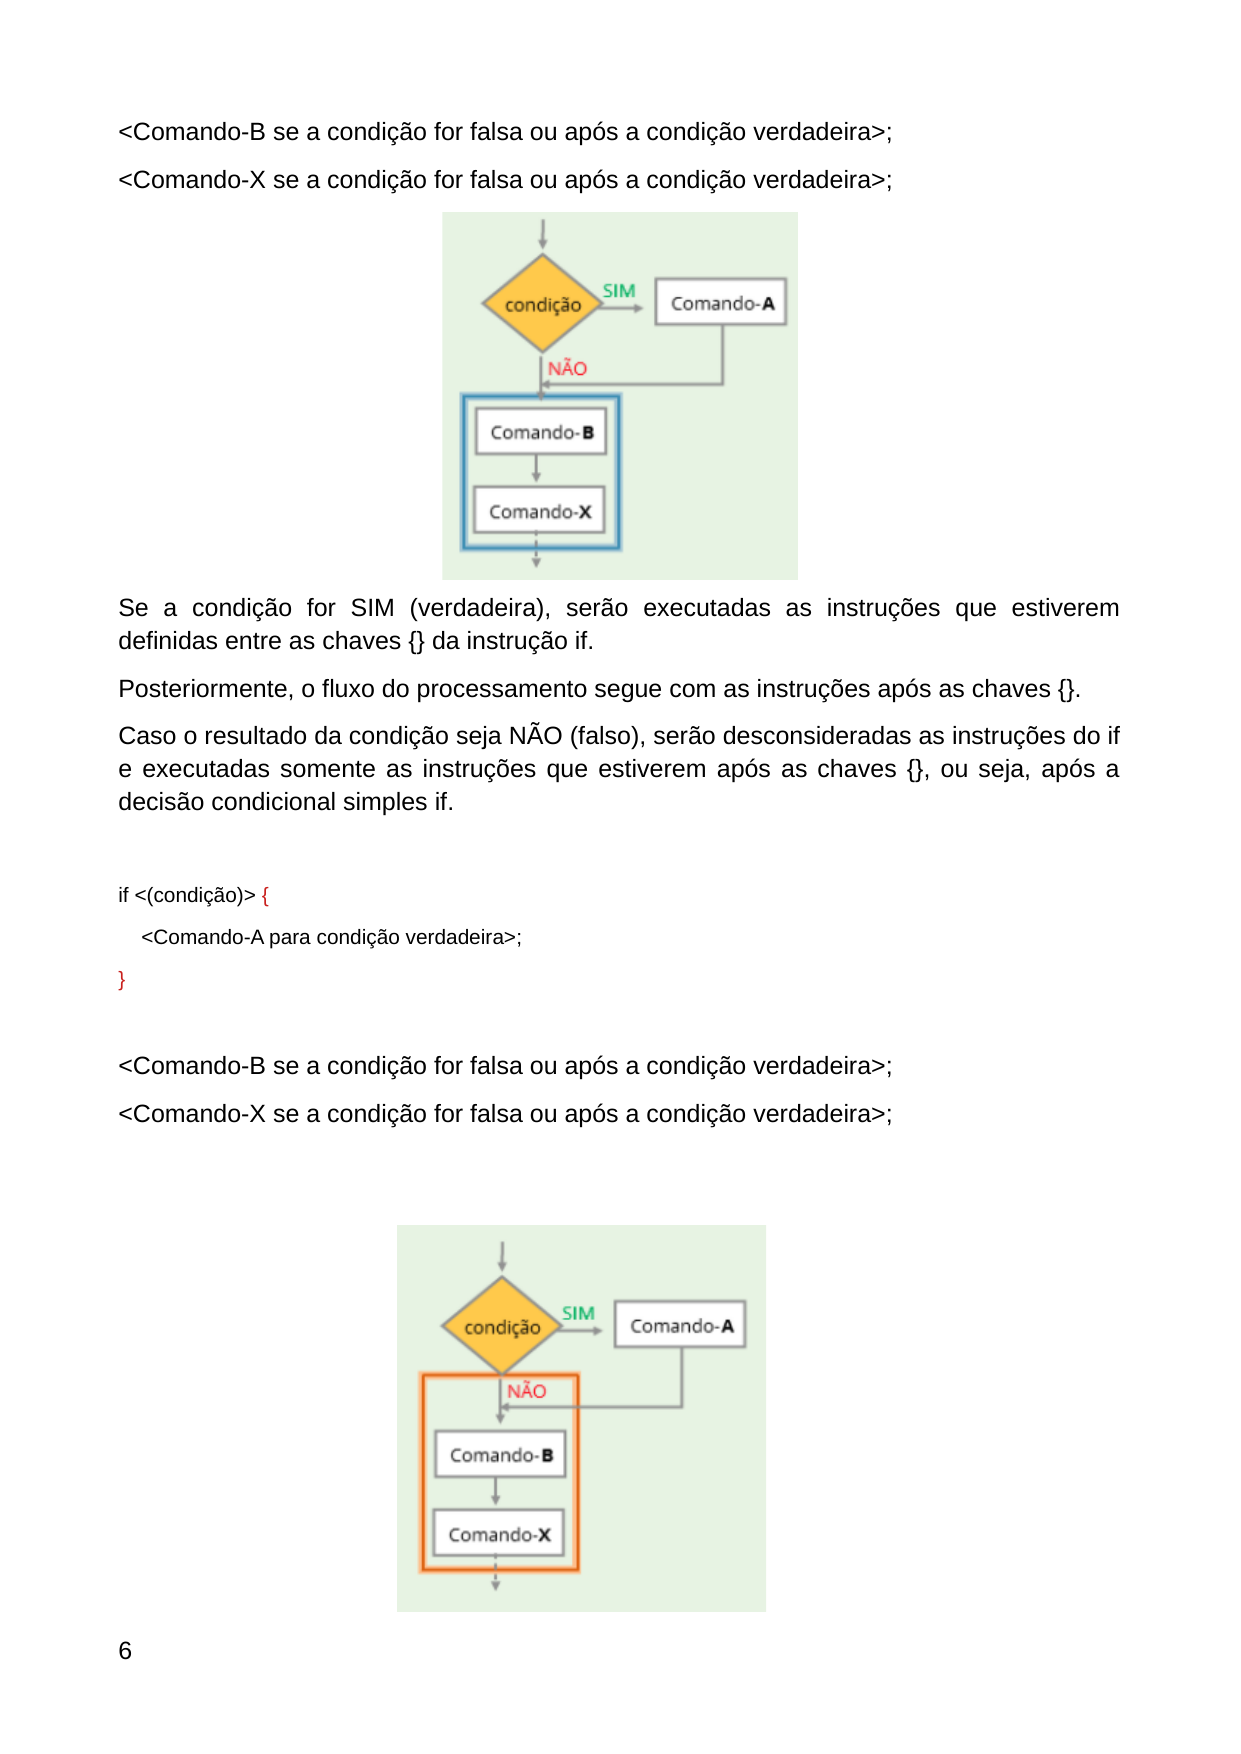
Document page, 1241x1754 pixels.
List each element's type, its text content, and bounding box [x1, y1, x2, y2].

text <Comando-X se a condição for falsa ou após a condição verdadeira>; [118, 1098, 1122, 1127]
text } [118, 967, 1122, 991]
text Se a condição for SIM (verdadeira), serão executadas as instruções que estiverem definidas entre as chaves {} da instrução if. [118, 593, 1122, 655]
text Caso o resultado da condição seja NÃO (falso), serão desconsideradas as instruções do if e executadas somente as instruções que estiverem após as chaves {}, ou seja, após a decisão condicional simples if. [118, 721, 1122, 816]
text Posteriormente, o fluxo do processamento segue com as instruções após as chaves {}. [118, 674, 1122, 702]
text <Comando-A para condição verdadeira>; [118, 925, 1122, 949]
text <Comando-B se a condição for falsa ou após a condição verdadeira>; [118, 1051, 1122, 1080]
text <Comando-B se a condição for falsa ou após a condição verdadeira>; [118, 117, 1122, 146]
text if <(condição)> { [118, 883, 1122, 907]
text <Comando-X se a condição for falsa ou após a condição verdadeira>; [118, 165, 1122, 193]
